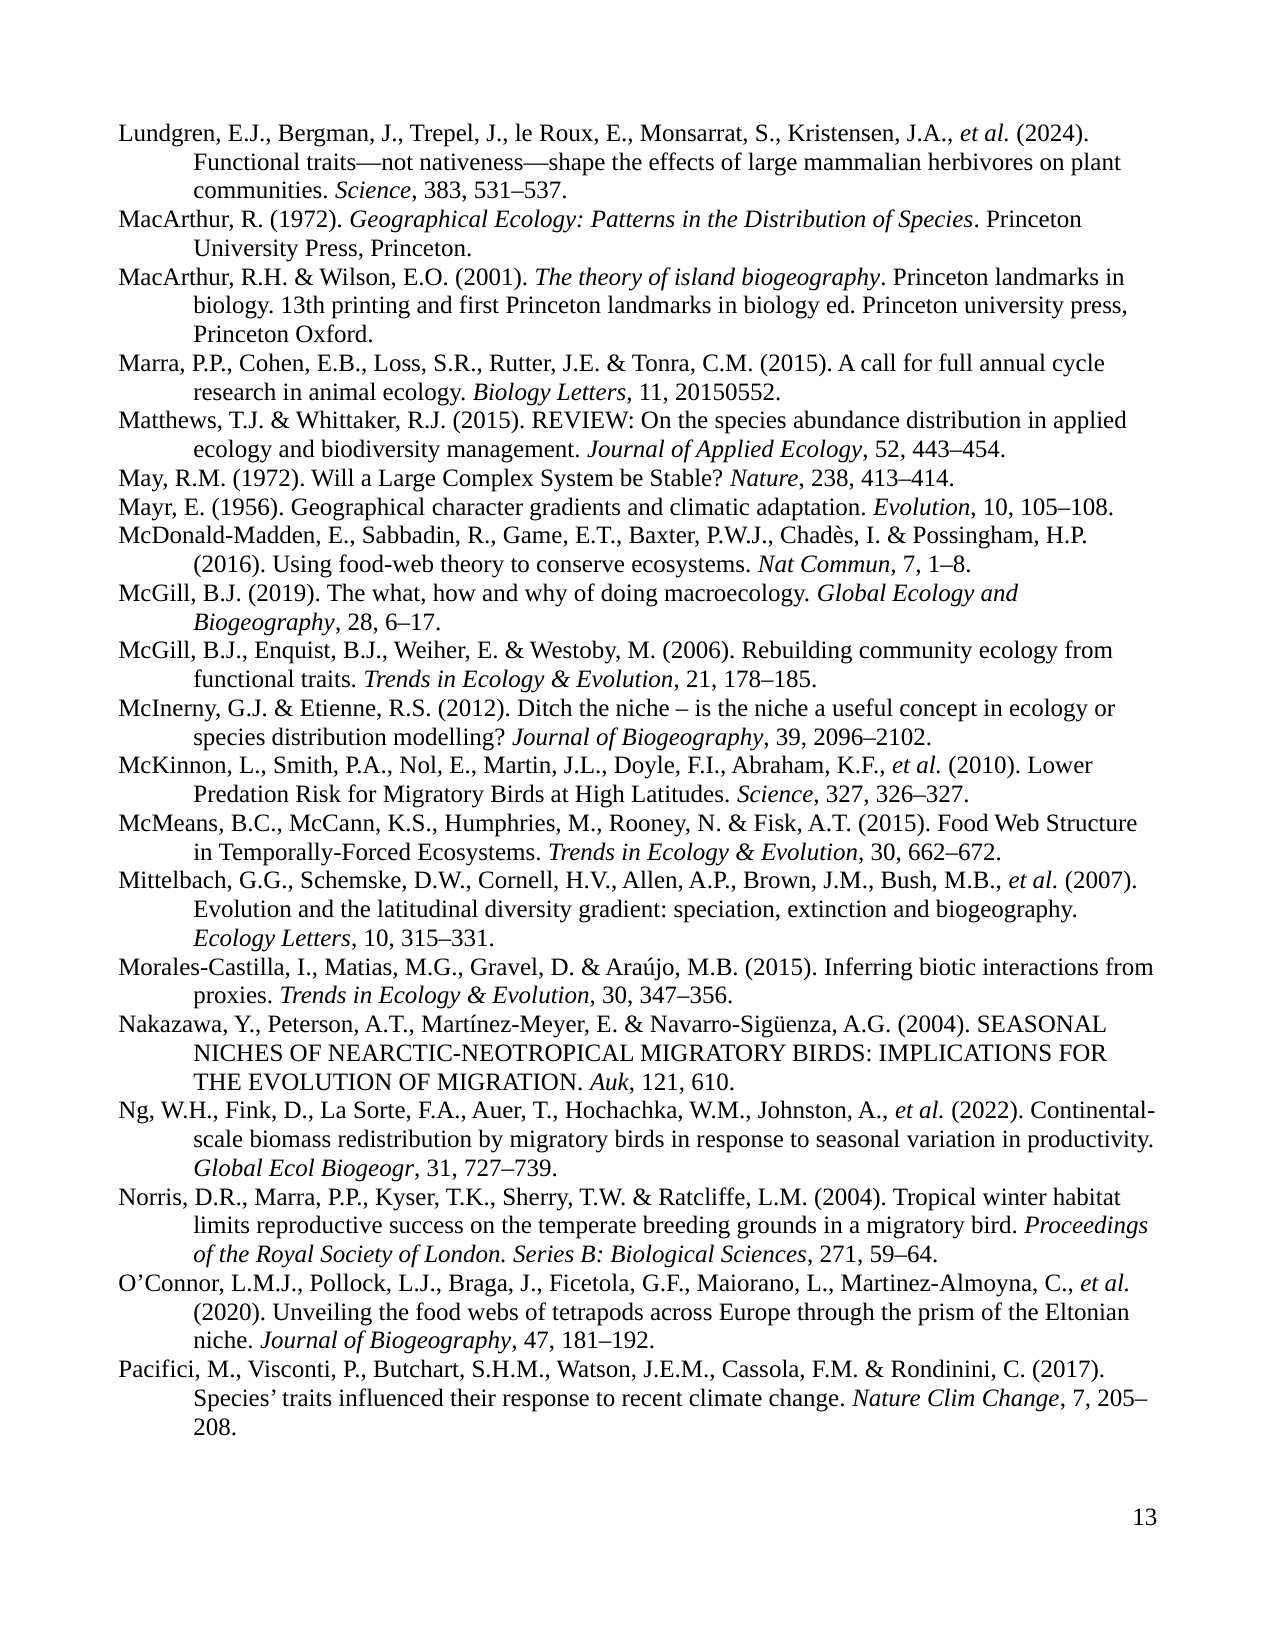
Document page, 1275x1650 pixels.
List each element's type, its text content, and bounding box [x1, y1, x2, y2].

text Matthews, T.J. & Whittaker, R.J. (2015). REVIEW: On the species abundance distribution in applied ecology and biodiversity management. Journal of Applied Ecology, 52, 443–454. [118, 406, 1157, 463]
text Lundgren, E.J., Bergman, J., Trepel, J., le Roux, E., Monsarrat, S., Kristensen, J.A., et al. (2024). Functional traits—not nativeness—shape the effects of large mammalian herbivores on plant communities. Science, 383, 531–537. [118, 118, 1157, 204]
text McKinnon, L., Smith, P.A., Nol, E., Martin, J.L., Doyle, F.I., Abraham, K.F., et al. (2010). Lower Predation Risk for Migratory Birds at High Latitudes. Science, 327, 326–327. [118, 751, 1157, 808]
text McMeans, B.C., McCann, K.S., Humphries, M., Rooney, N. & Fisk, A.T. (2015). Food Web Structure in Temporally-Forced Ecosystems. Trends in Ecology & Evolution, 30, 662–672. [118, 808, 1157, 866]
text McGill, B.J., Enquist, B.J., Weiher, E. & Westoby, M. (2006). Rebuilding community ecology from functional traits. Trends in Ecology & Evolution, 21, 178–185. [118, 636, 1157, 693]
text MacArthur, R.H. & Wilson, E.O. (2001). The theory of island biogeography. Princeton landmarks in biology. 13th printing and first Princeton landmarks in biology ed. Princeton university press, Princeton Oxford. [118, 262, 1157, 348]
text May, R.M. (1972). Will a Large Complex System be Stable? Nature, 238, 413–414. [118, 463, 1157, 492]
text McGill, B.J. (2019). The what, how and why of doing macroecology. Global Ecology and Biogeography, 28, 6–17. [118, 578, 1157, 636]
text Mayr, E. (1956). Geographical character gradients and climatic adaptation. Evolution, 10, 105–108. [118, 492, 1157, 521]
text Marra, P.P., Cohen, E.B., Loss, S.R., Rutter, J.E. & Tonra, C.M. (2015). A call for full annual cycle research in animal ecology. Biology Letters, 11, 20150552. [118, 348, 1157, 406]
text McInerny, G.J. & Etienne, R.S. (2012). Ditch the niche – is the niche a useful concept in ecology or species distribution modelling? Journal of Biogeography, 39, 2096–2102. [118, 693, 1157, 751]
text Ng, W.H., Fink, D., La Sorte, F.A., Auer, T., Hochachka, W.M., Johnston, A., et al. (2022). Continental‐scale biomass redistribution by migratory birds in response to seasonal variation in productivity. Global Ecol Biogeogr, 31, 727–739. [118, 1096, 1157, 1182]
text Pacifici, M., Visconti, P., Butchart, S.H.M., Watson, J.E.M., Cassola, F.M. & Rondinini, C. (2017). Species’ traits influenced their response to recent climate change. Nature Clim Change, 7, 205–208. [118, 1354, 1157, 1441]
text Mittelbach, G.G., Schemske, D.W., Cornell, H.V., Allen, A.P., Brown, J.M., Bush, M.B., et al. (2007). Evolution and the latitudinal diversity gradient: speciation, extinction and biogeography. Ecology Letters, 10, 315–331. [118, 866, 1157, 952]
text MacArthur, R. (1972). Geographical Ecology: Patterns in the Distribution of Species. Princeton University Press, Princeton. [118, 204, 1157, 262]
text Norris, D.R., Marra, P.P., Kyser, T.K., Sherry, T.W. & Ratcliffe, L.M. (2004). Tropical winter habitat limits reproductive success on the temperate breeding grounds in a migratory bird. Proceedings of the Royal Society of London. Series B: Biological Sciences, 271, 59–64. [118, 1182, 1157, 1268]
text Morales-Castilla, I., Matias, M.G., Gravel, D. & Araújo, M.B. (2015). Inferring biotic interactions from proxies. Trends in Ecology & Evolution, 30, 347–356. [118, 952, 1157, 1009]
text McDonald-Madden, E., Sabbadin, R., Game, E.T., Baxter, P.W.J., Chadès, I. & Possingham, H.P. (2016). Using food-web theory to conserve ecosystems. Nat Commun, 7, 1–8. [118, 521, 1157, 578]
text O’Connor, L.M.J., Pollock, L.J., Braga, J., Ficetola, G.F., Maiorano, L., Martinez-Almoyna, C., et al. (2020). Unveiling the food webs of tetrapods across Europe through the prism of the Eltonian niche. Journal of Biogeography, 47, 181–192. [118, 1268, 1157, 1354]
text Nakazawa, Y., Peterson, A.T., Martínez-Meyer, E. & Navarro-Sigüenza, A.G. (2004). SEASONAL NICHES OF NEARCTIC-NEOTROPICAL MIGRATORY BIRDS: IMPLICATIONS FOR THE EVOLUTION OF MIGRATION. Auk, 121, 610. [118, 1009, 1157, 1096]
